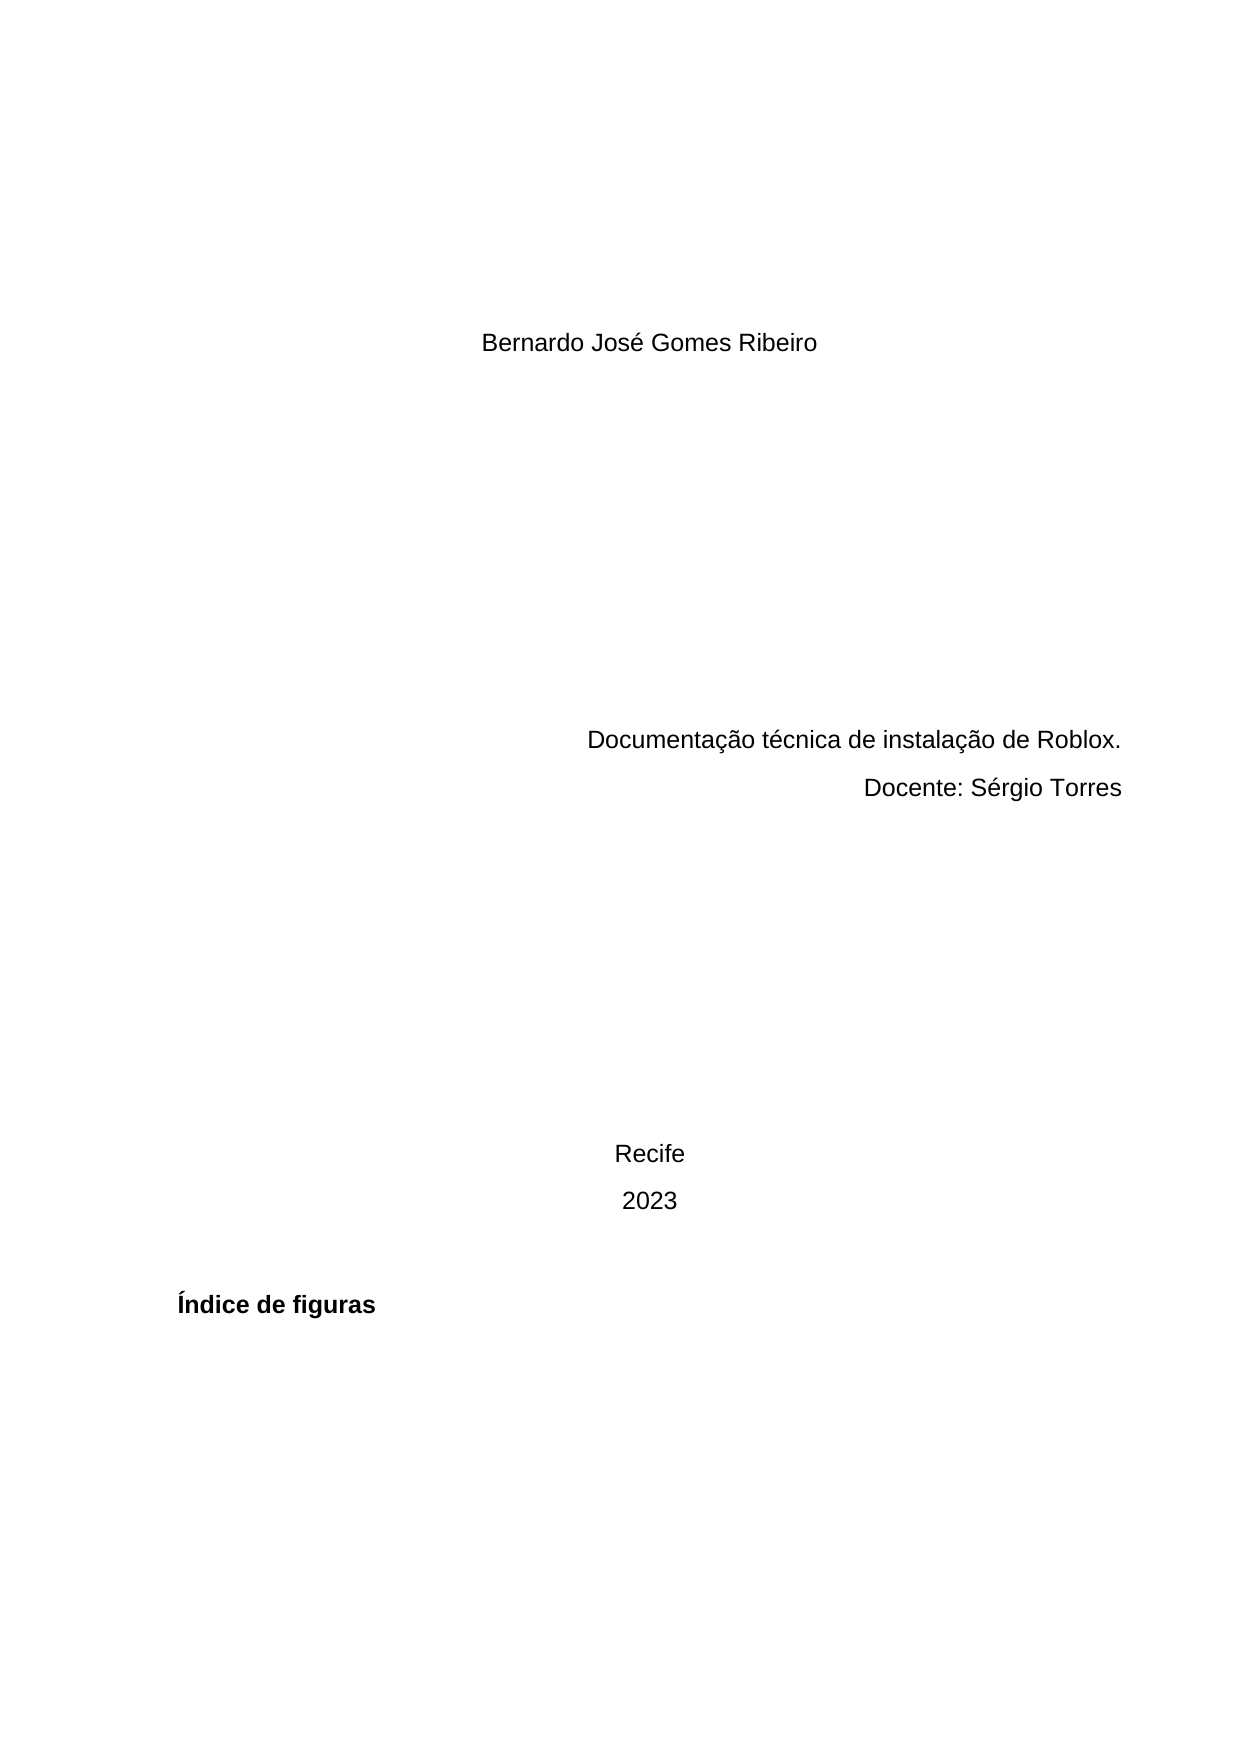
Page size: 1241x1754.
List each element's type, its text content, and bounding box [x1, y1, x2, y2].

subtitle Índice de figuras [177, 1290, 1122, 1319]
text Bernardo José Gomes Ribeiro [177, 328, 1122, 357]
text 2023 [177, 1186, 1122, 1215]
text Docente: Sérgio Torres [177, 773, 1122, 801]
text Recife [177, 1138, 1122, 1167]
text Documentação técnica de instalação de Roblox. [177, 725, 1122, 754]
